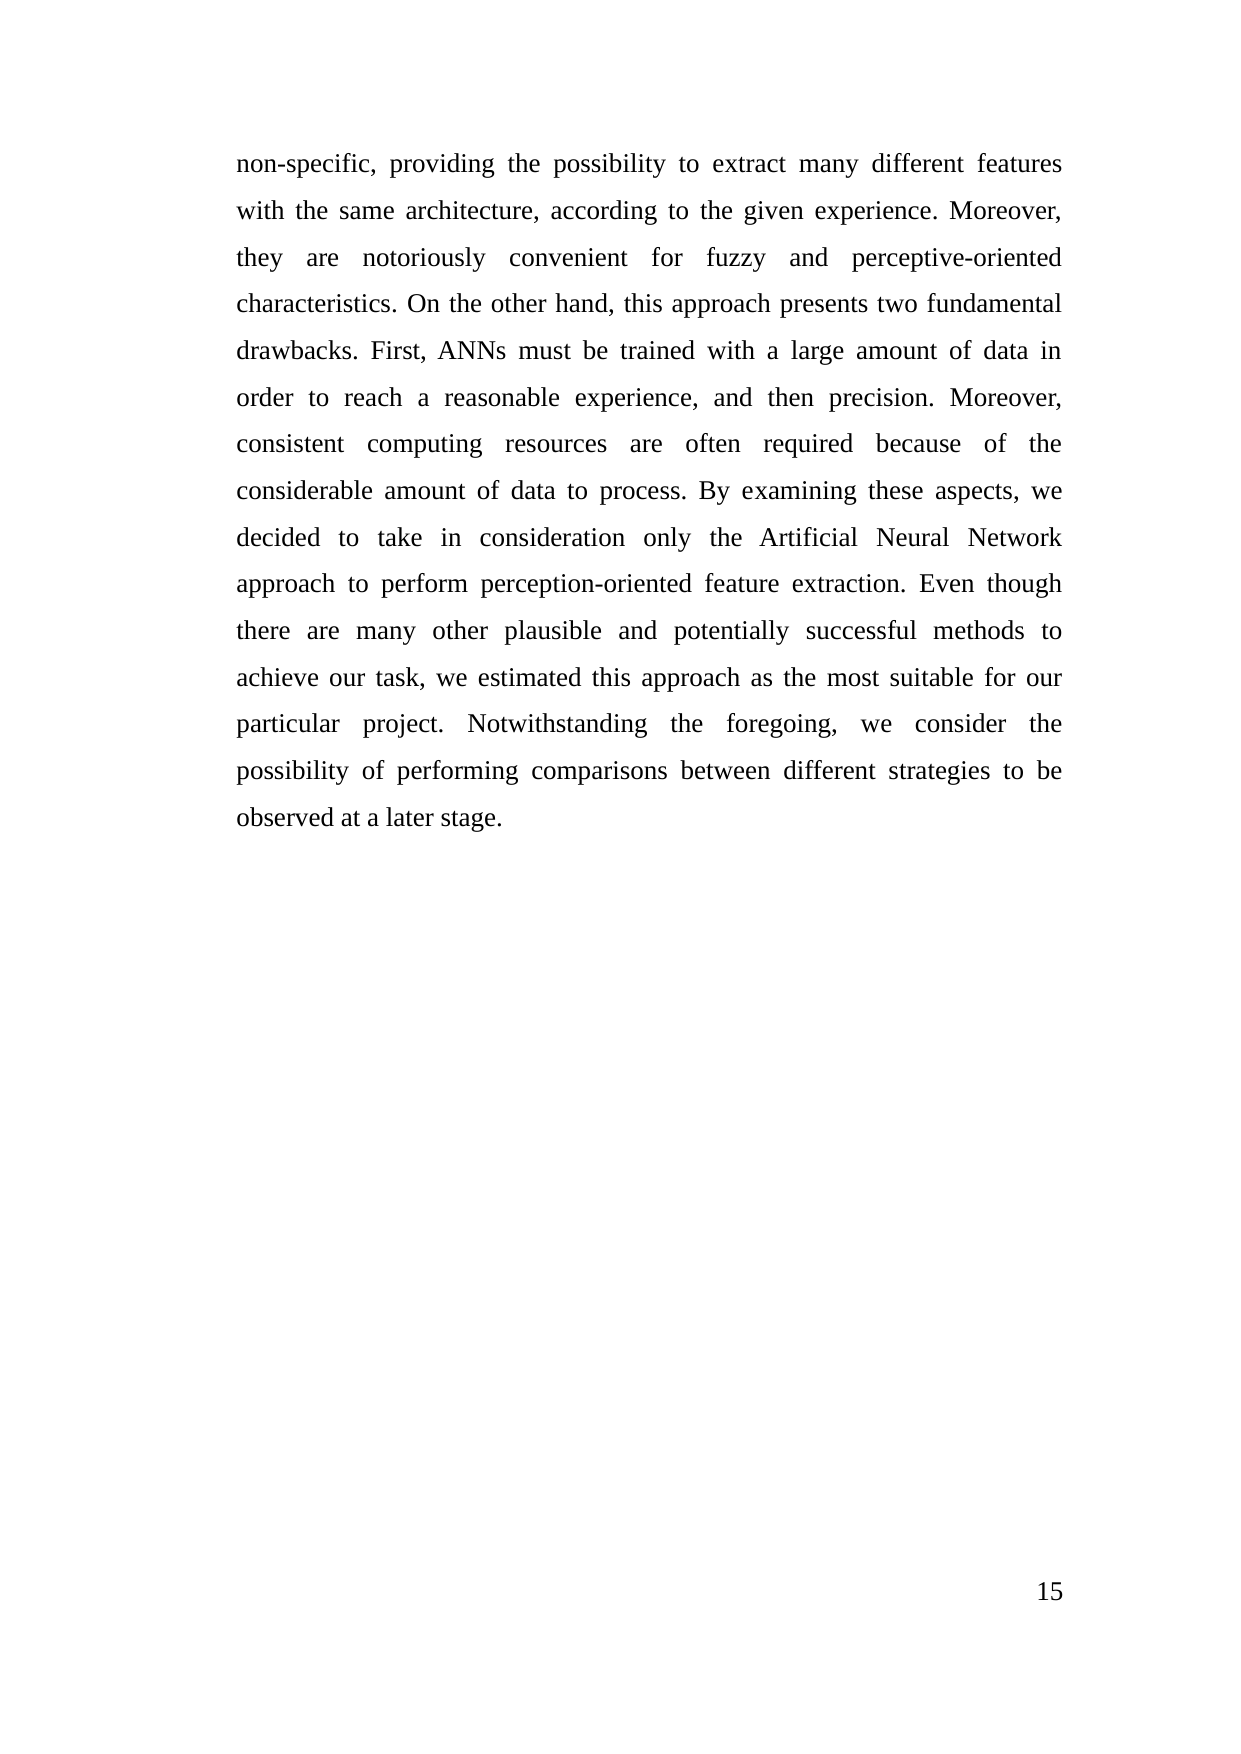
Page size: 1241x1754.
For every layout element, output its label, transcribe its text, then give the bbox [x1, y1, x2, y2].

text non-specific, providing the possibility to extract many different features with the same architecture, according to the given experience. Moreover, they are notoriously convenient for fuzzy and perceptive-oriented characteristics. On the other hand, this approach presents two fundamental drawbacks. First, ANNs must be trained with a large amount of data in order to reach a reasonable experience, and then precision. Moreover, consistent computing resources are often required because of the considerable amount of data to process. By examining these aspects, we decided to take in consideration only the Artificial Neural Network approach to perform perception-oriented feature extraction. Even though there are many other plausible and potentially successful methods to achieve our task, we estimated this approach as the most suitable for our particular project. Notwithstanding the foregoing, we consider the possibility of performing comparisons between different strategies to be observed at a later stage. [236, 148, 1063, 832]
